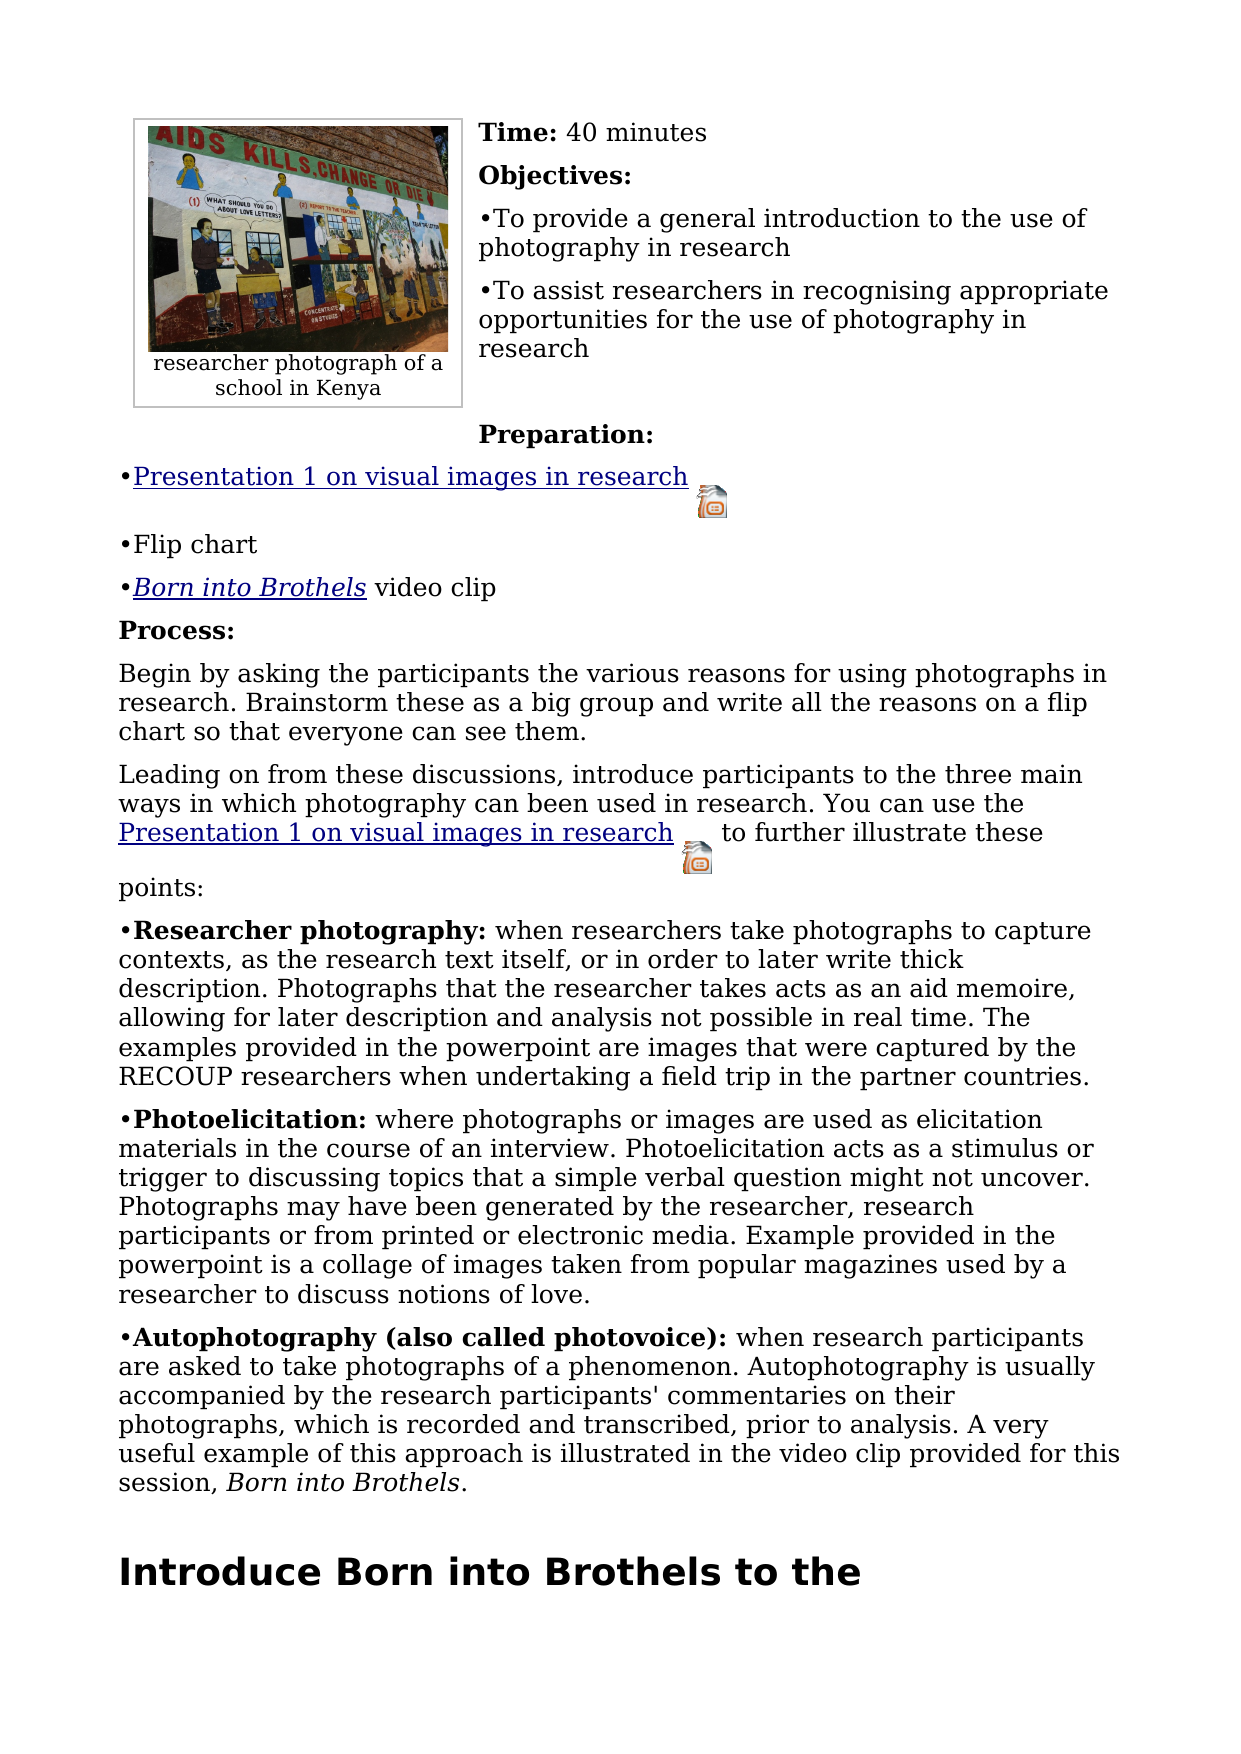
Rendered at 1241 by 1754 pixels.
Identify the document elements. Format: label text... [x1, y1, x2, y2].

picture [681, 841, 714, 874]
text [118, 118, 133, 147]
text Preparation: [118, 419, 1122, 449]
list To assist researchers in recognising appropriate opportunities for the use of photography in research [463, 276, 1122, 363]
text Objectives: [463, 161, 1122, 190]
text Time: 40 minutes [463, 118, 1122, 147]
text Leading on from these discussions, introduce participants to the three main ways in which photography can been used in research. You can use the Presentation 1 on visual images in research to further illustrate these points: [118, 760, 1122, 902]
list Flip chart [118, 531, 1122, 560]
list Born into Brothels video clip [118, 573, 1122, 603]
text [118, 161, 133, 190]
text Begin by asking the participants the various reasons for using photographs in research. Brainstorm these as a big group and write all the reasons on a flip chart so that everyone can see them. [118, 659, 1122, 747]
list Photoelicitation: where photographs or images are used as elicitation materials in the course of an interview. Photoelicitation acts as a stimulus or trigger to discussing topics that a simple verbal question might not uncover. Photographs may have been generated by the researcher, research participants or from printed or electronic media. Example provided in the powerpoint is a collage of images taken from popular magazines used by a researcher to discuss notions of love. [118, 1104, 1122, 1309]
subtitle Introduce Born into Brothels to the [118, 1550, 1122, 1594]
picture [696, 485, 729, 518]
text Process: [118, 616, 1122, 646]
list To provide a general introduction to the use of photography in research [463, 204, 1122, 262]
text [135, 120, 461, 406]
list Presentation 1 on visual images in research [118, 462, 1122, 517]
list Autophotography (also called photovoice): when research participants are asked to take photographs of a phenomenon. Autophotography is usually accompanied by the research participants' commentaries on their photographs, which is recorded and transcribed, prior to analysis. A very useful example of this approach is illustrated in the video clip provided for this session, Born into Brothels. [118, 1322, 1122, 1498]
list Researcher photography: when researchers take photographs to capture contexts, as the research text itself, or in order to later write thick description. Photographs that the researcher takes acts as an aid memoire, allowing for later description and analysis not possible in real time. The examples provided in the powerpoint are images that were captured by the RECOUP researchers when undertaking a field trip in the partner countries. [118, 916, 1122, 1091]
text researcher photograph of a school in Kenya [141, 126, 455, 400]
